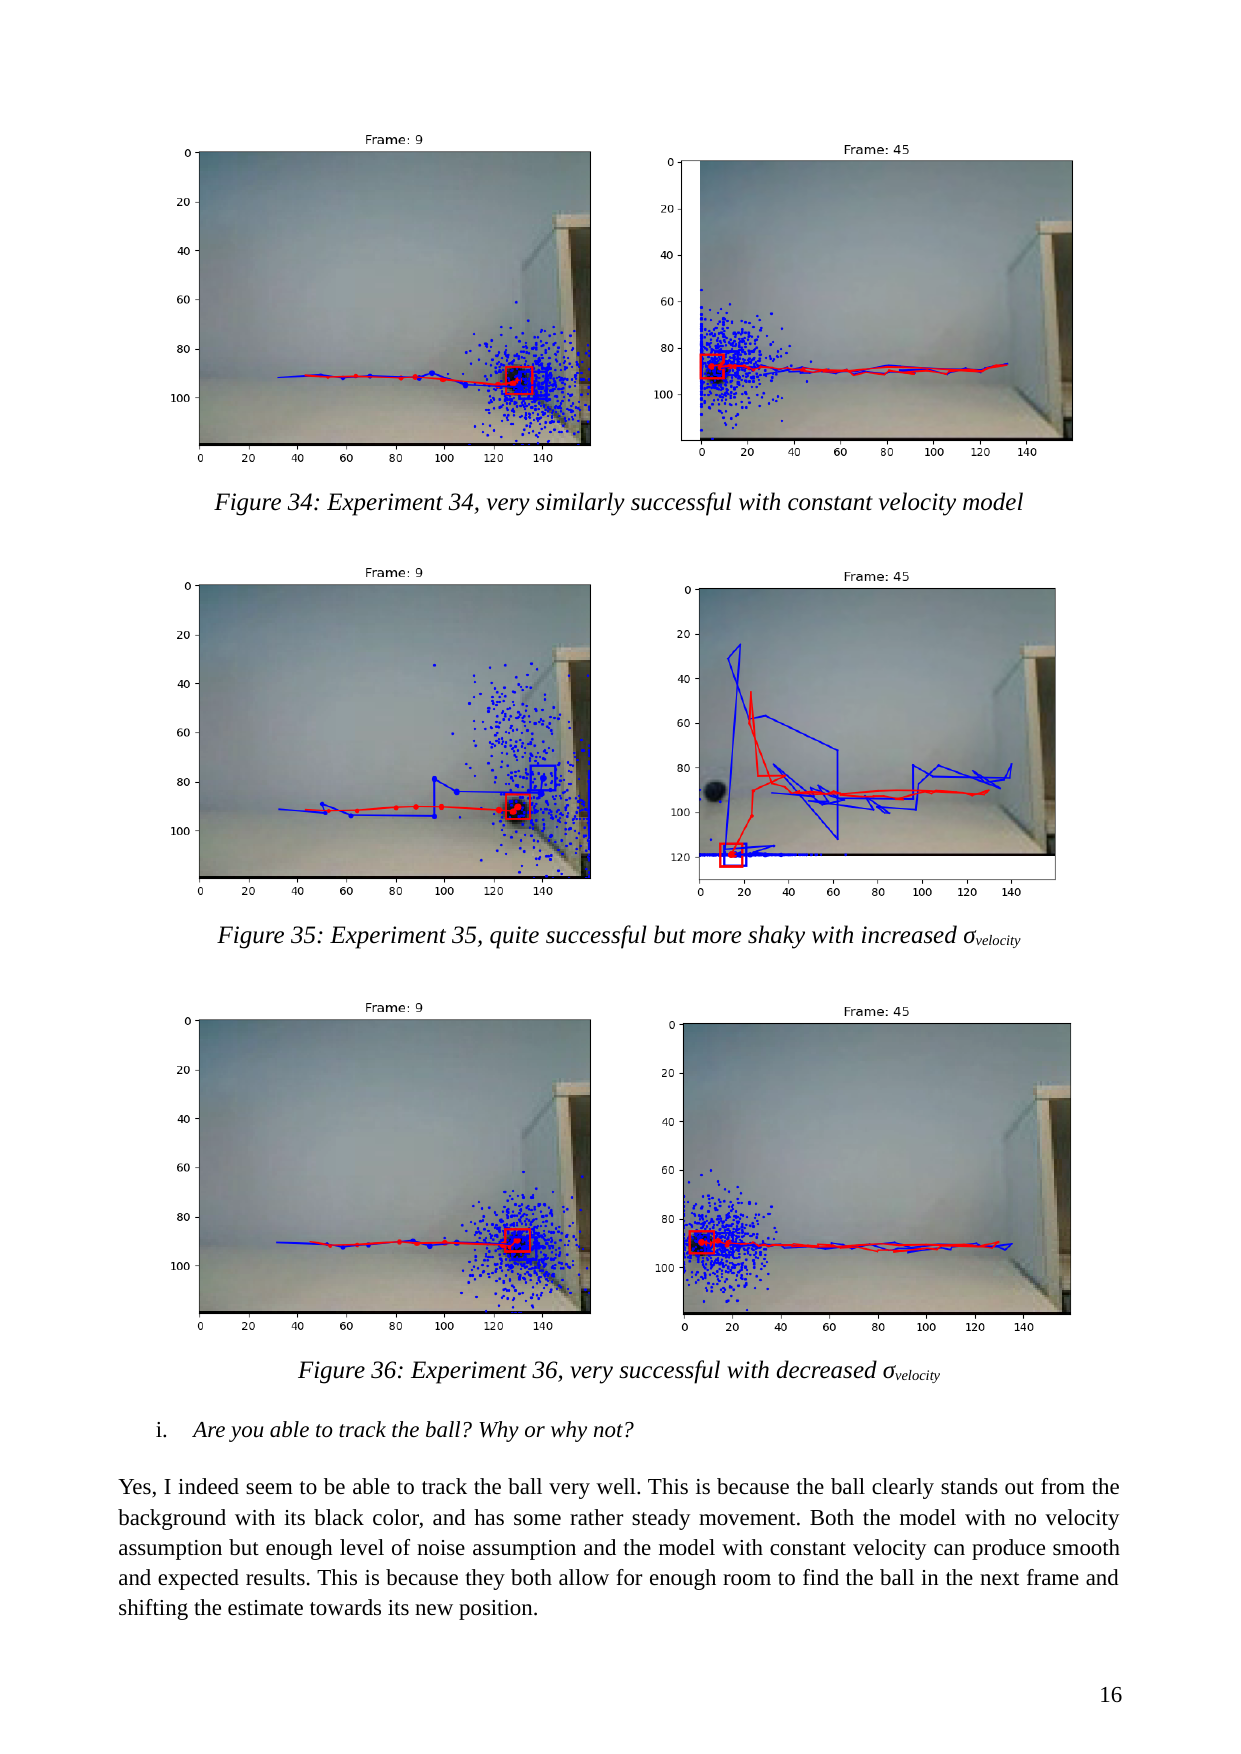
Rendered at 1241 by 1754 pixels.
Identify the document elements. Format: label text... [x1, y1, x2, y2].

picture [133, 105, 1122, 487]
text Figure 36: Experiment 36, very successful with decreased σvelocity [119, 976, 1122, 1384]
text Figure 35: Experiment 35, quite successful but more shaky with increased σvelocity [119, 541, 1122, 949]
text Yes, I indeed seem to be able to track the ball very well. This is because the ball clearly stands out from the background with its black color, and has some rather steady movement. Both the model with no velocity assumption but enough level of noise assumption and the model with constant velocity can produce smooth and expected results. This is because they both allow for enough room to find the ball in the next frame and shifting the estimate towards its new position. [118, 1473, 1122, 1621]
text Figure 34: Experiment 34, very similarly successful with constant velocity model [119, 107, 1122, 515]
picture [133, 539, 1122, 921]
list Are you able to track the ball? Why or why not? [156, 1416, 1122, 1443]
picture [133, 973, 1122, 1356]
